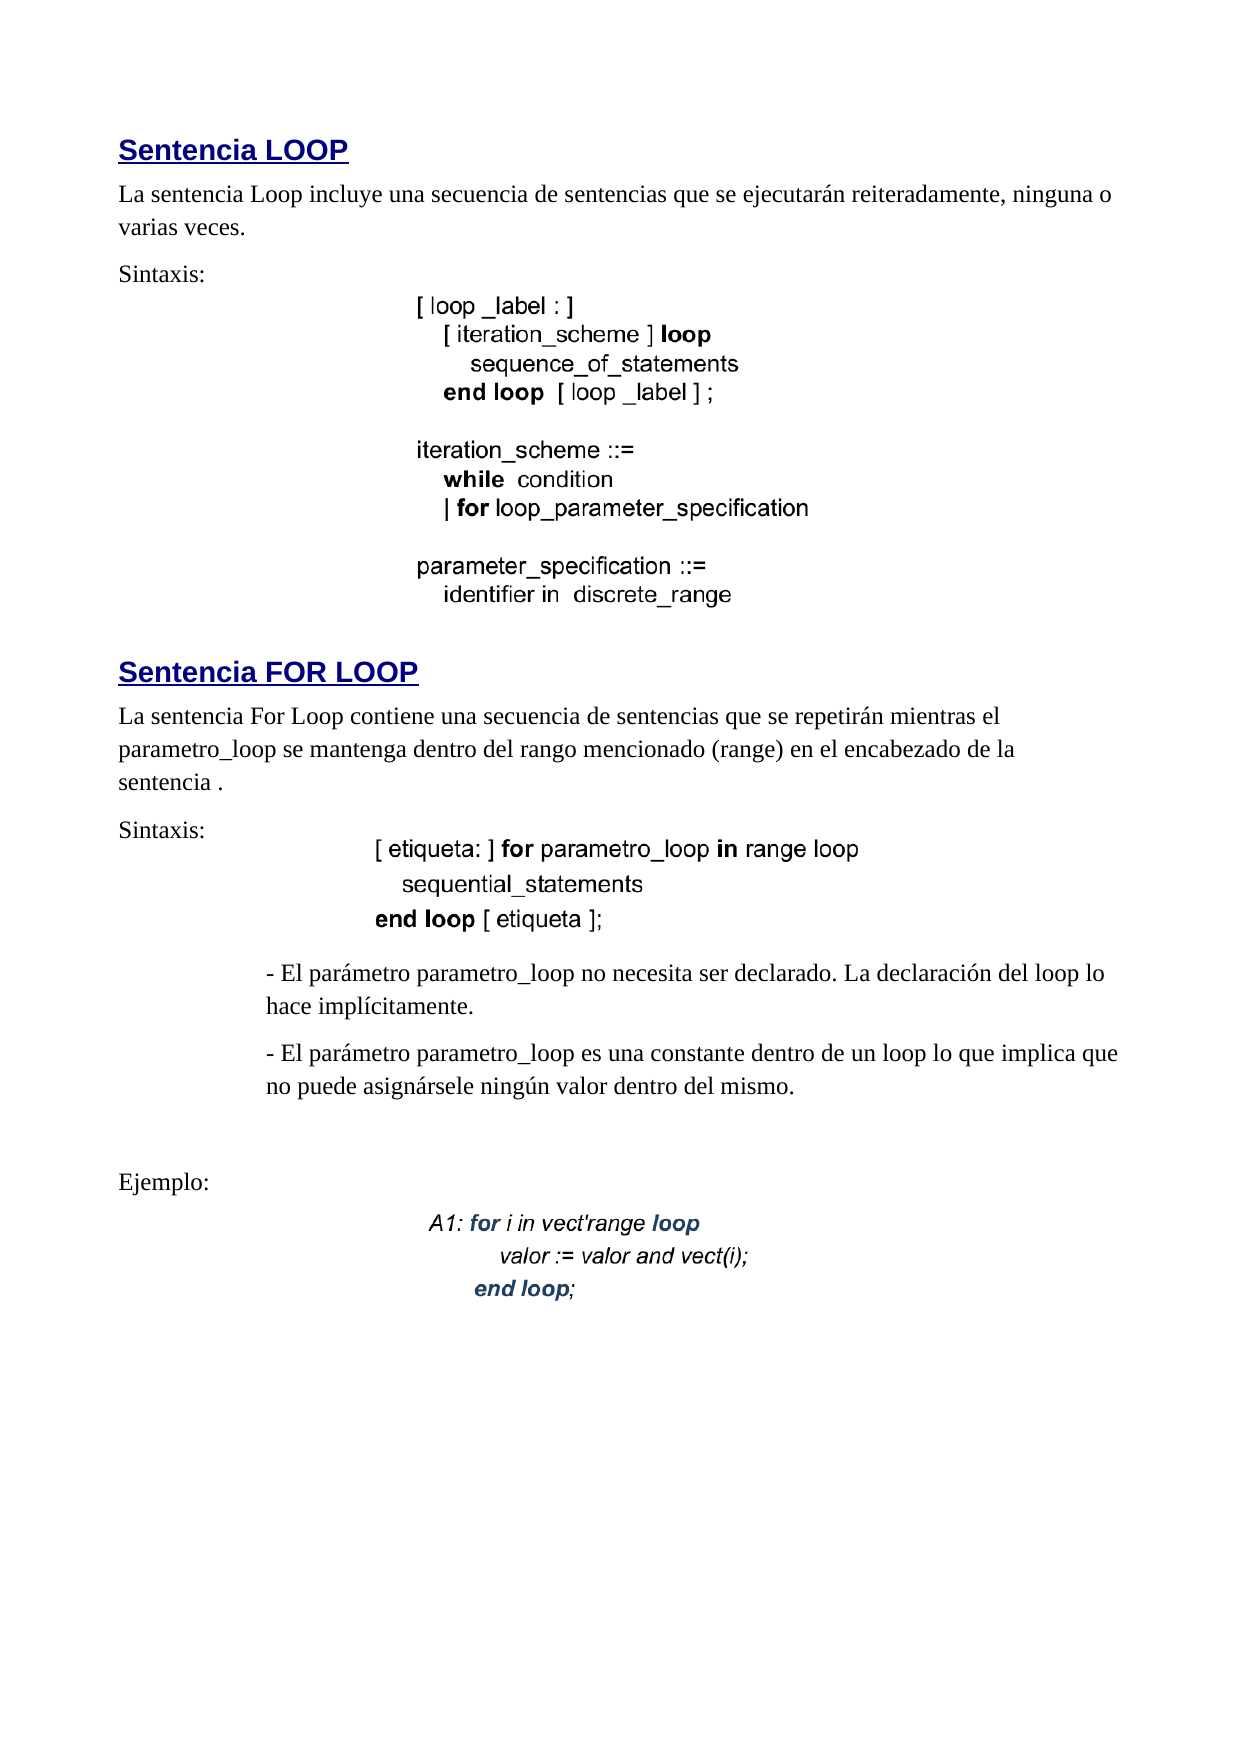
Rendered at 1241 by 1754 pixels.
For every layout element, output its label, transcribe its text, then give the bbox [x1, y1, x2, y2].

picture [391, 283, 849, 628]
text Sintaxis: [118, 259, 1122, 288]
text - El parámetro parametro_loop es una constante dentro de un loop lo que implica que no puede asignársele ningún valor dentro del mismo. [266, 1038, 1122, 1100]
subtitle Sentencia LOOP [118, 133, 1122, 166]
text Ejemplo: [118, 1167, 1122, 1195]
text Sintaxis: [118, 815, 1122, 844]
text La sentencia Loop incluye una secuencia de sentencias que se ejecutarán reiteradamente, ninguna o varias veces. [118, 179, 1122, 241]
subtitle Sentencia FOR LOOP [118, 655, 1122, 689]
text La sentencia For Loop contiene una secuencia de sentencias que se repetirán mientras el parametro_loop se mantenga dentro del rango mencionado (range) en el encabezado de la sentencia . [118, 701, 1122, 796]
text - El parámetro parametro_loop no necesita ser declarado. La declaración del loop lo hace implícitamente. [266, 958, 1122, 1019]
picture [355, 818, 885, 942]
picture [407, 1200, 784, 1316]
